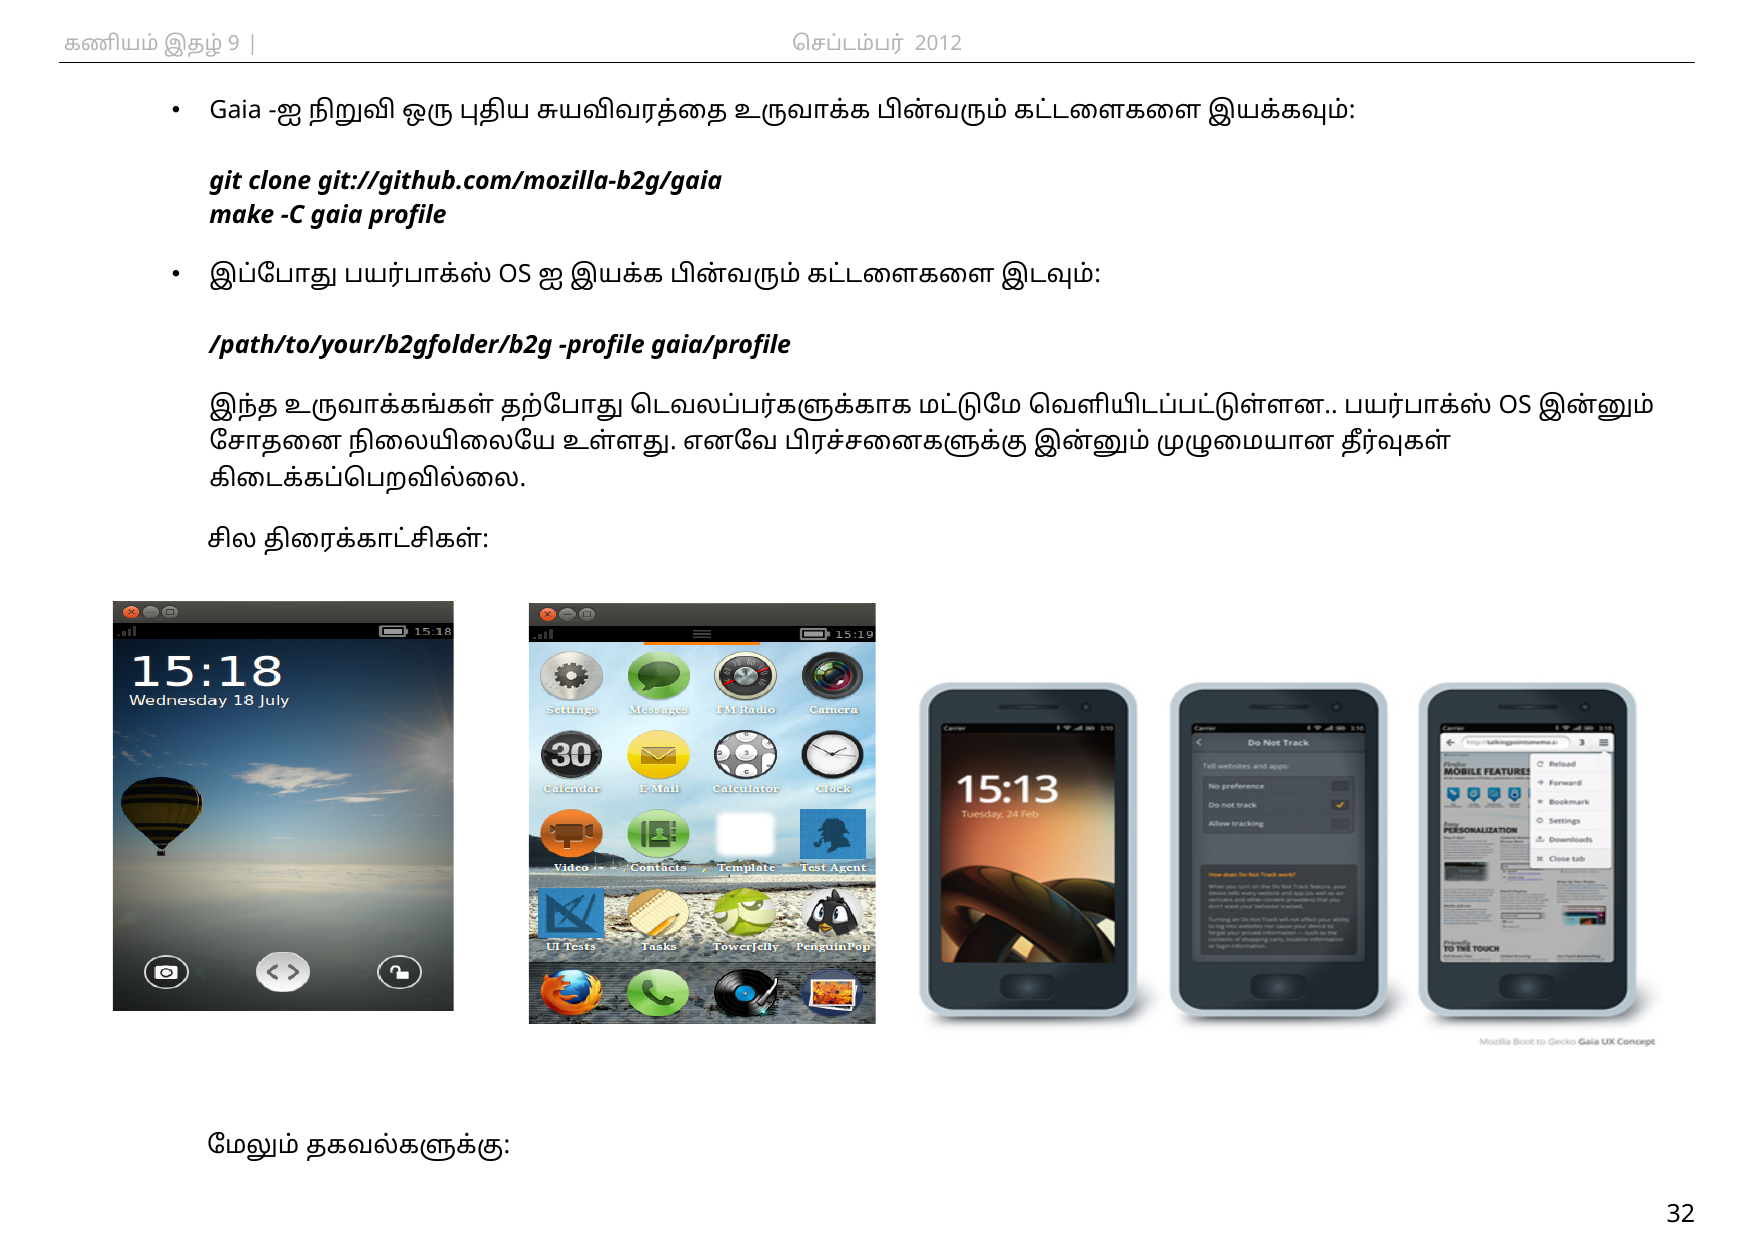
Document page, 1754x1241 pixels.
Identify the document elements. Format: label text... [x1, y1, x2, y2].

list Gaia -ஐ நிறுவி ஒரு புதிய சுயவிவரத்தை உருவாக்க பின்வரும் கட்டளைகளை இயக்கவும்: git clone git://github.com/mozilla-b2g/gaia make -C gaia profile [172, 92, 1695, 231]
list இப்போது பயர்பாக்ஸ் OS ஐ இயக்க பின்வரும் கட்டளைகளை இடவும்: /path/to/your/b2gfolder/b2g -profile gaia/profile [172, 256, 1695, 361]
picture [528, 603, 876, 1024]
text மேலும் தகவல்களுக்கு: [59, 1126, 1695, 1162]
picture [893, 652, 1664, 1047]
list இந்த உருவாக்கங்கள் தற்போது டெவலப்பர்களுக்காக மட்டுமே வெளியிடப்பட்டுள்ளன.. பயர்பாக்ஸ் OS இன்னும் சோதனை நிலையிலையே உள்ளது. எனவே பிரச்சனைகளுக்கு இன்னும் முழுமையான தீர்வுகள் கிடைக்கப்பெறவில்லை. [172, 386, 1695, 495]
text சில திரைக்காட்சிகள்: [59, 520, 1695, 556]
picture [112, 601, 454, 1011]
